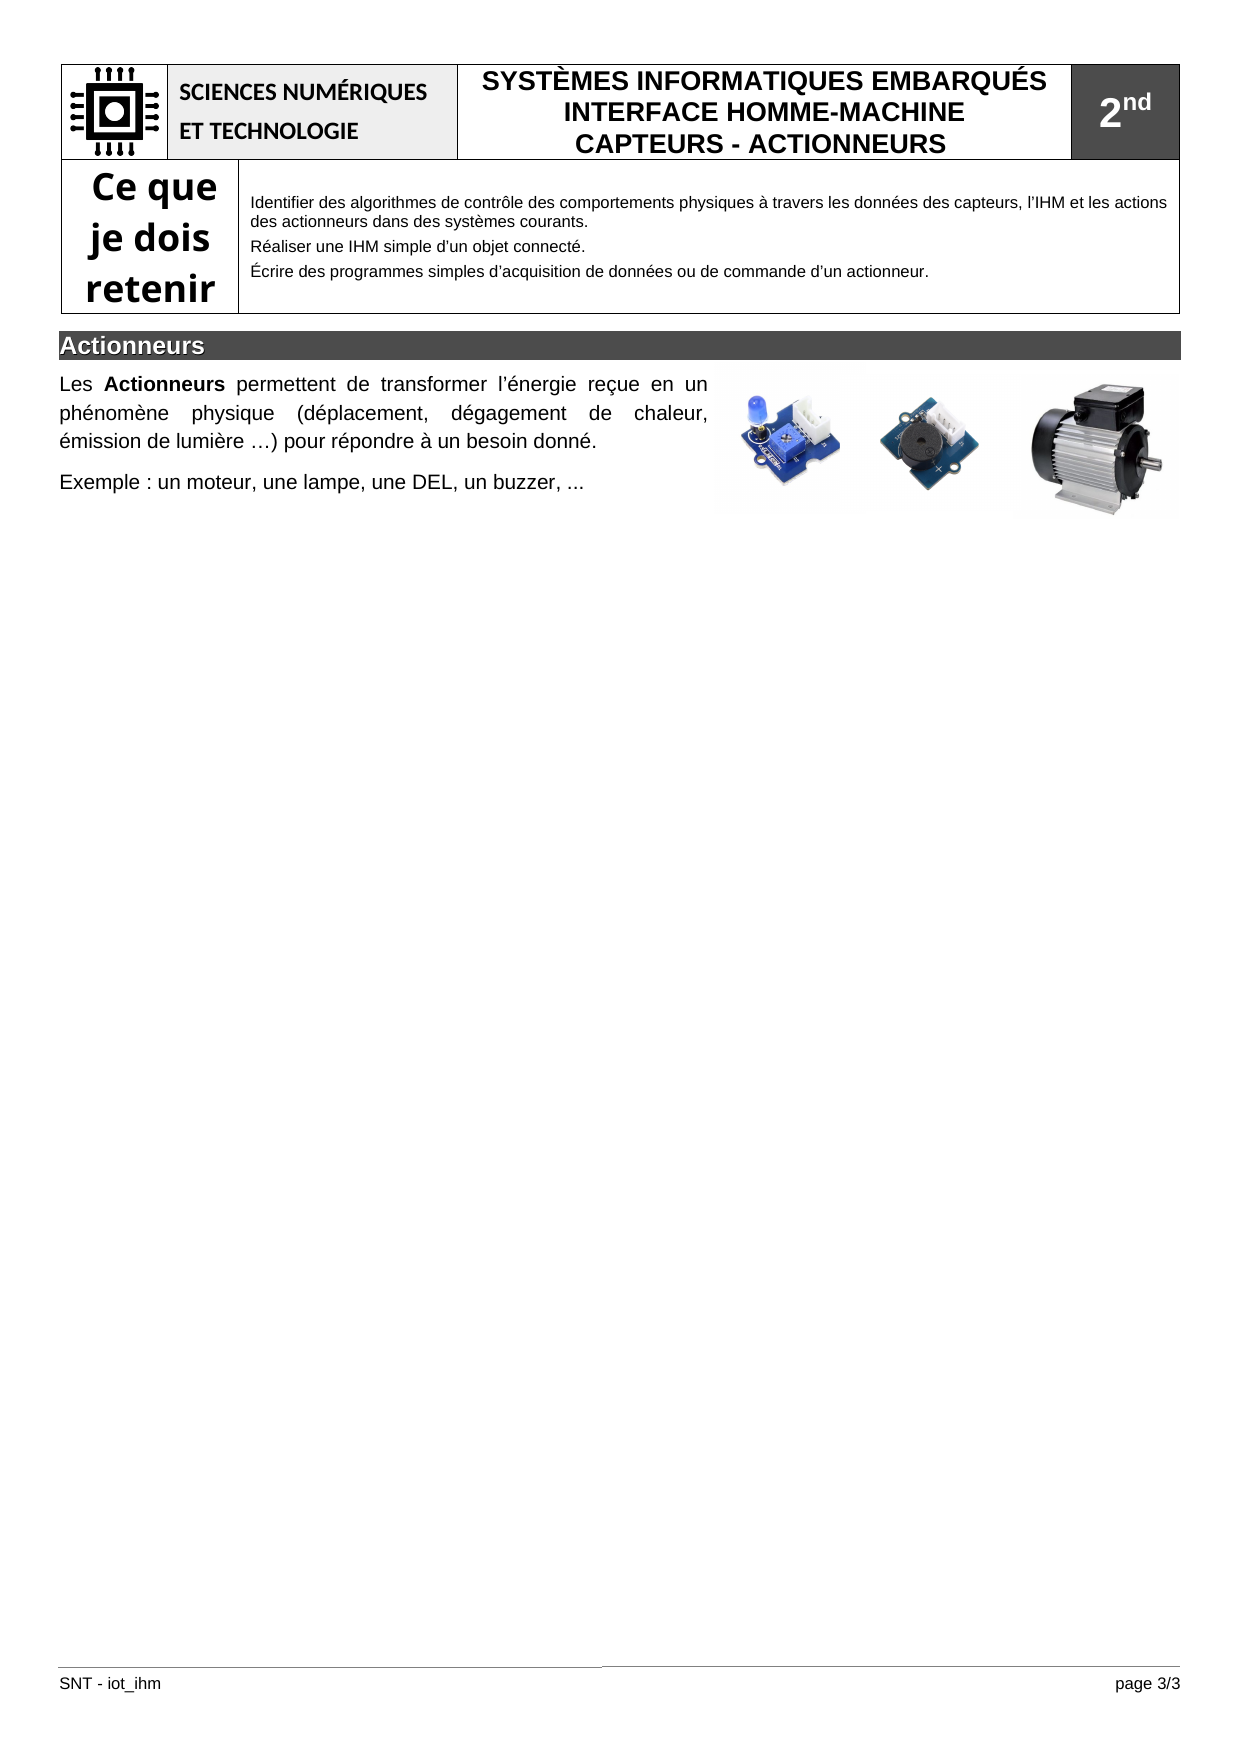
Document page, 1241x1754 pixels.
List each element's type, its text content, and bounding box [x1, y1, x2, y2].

picture [70, 67, 159, 156]
text Les Actionneurs permettent de transformer l’énergie reçue en un phénomène physique (déplacement, dégagement de chaleur, émission de lumière …) pour répondre à un besoin donné. [59, 372, 709, 453]
subtitle Actionneurs [59, 331, 1181, 360]
picture [714, 362, 1180, 519]
text Exemple : un moteur, une lampe, une DEL, un buzzer, ... [59, 470, 709, 494]
